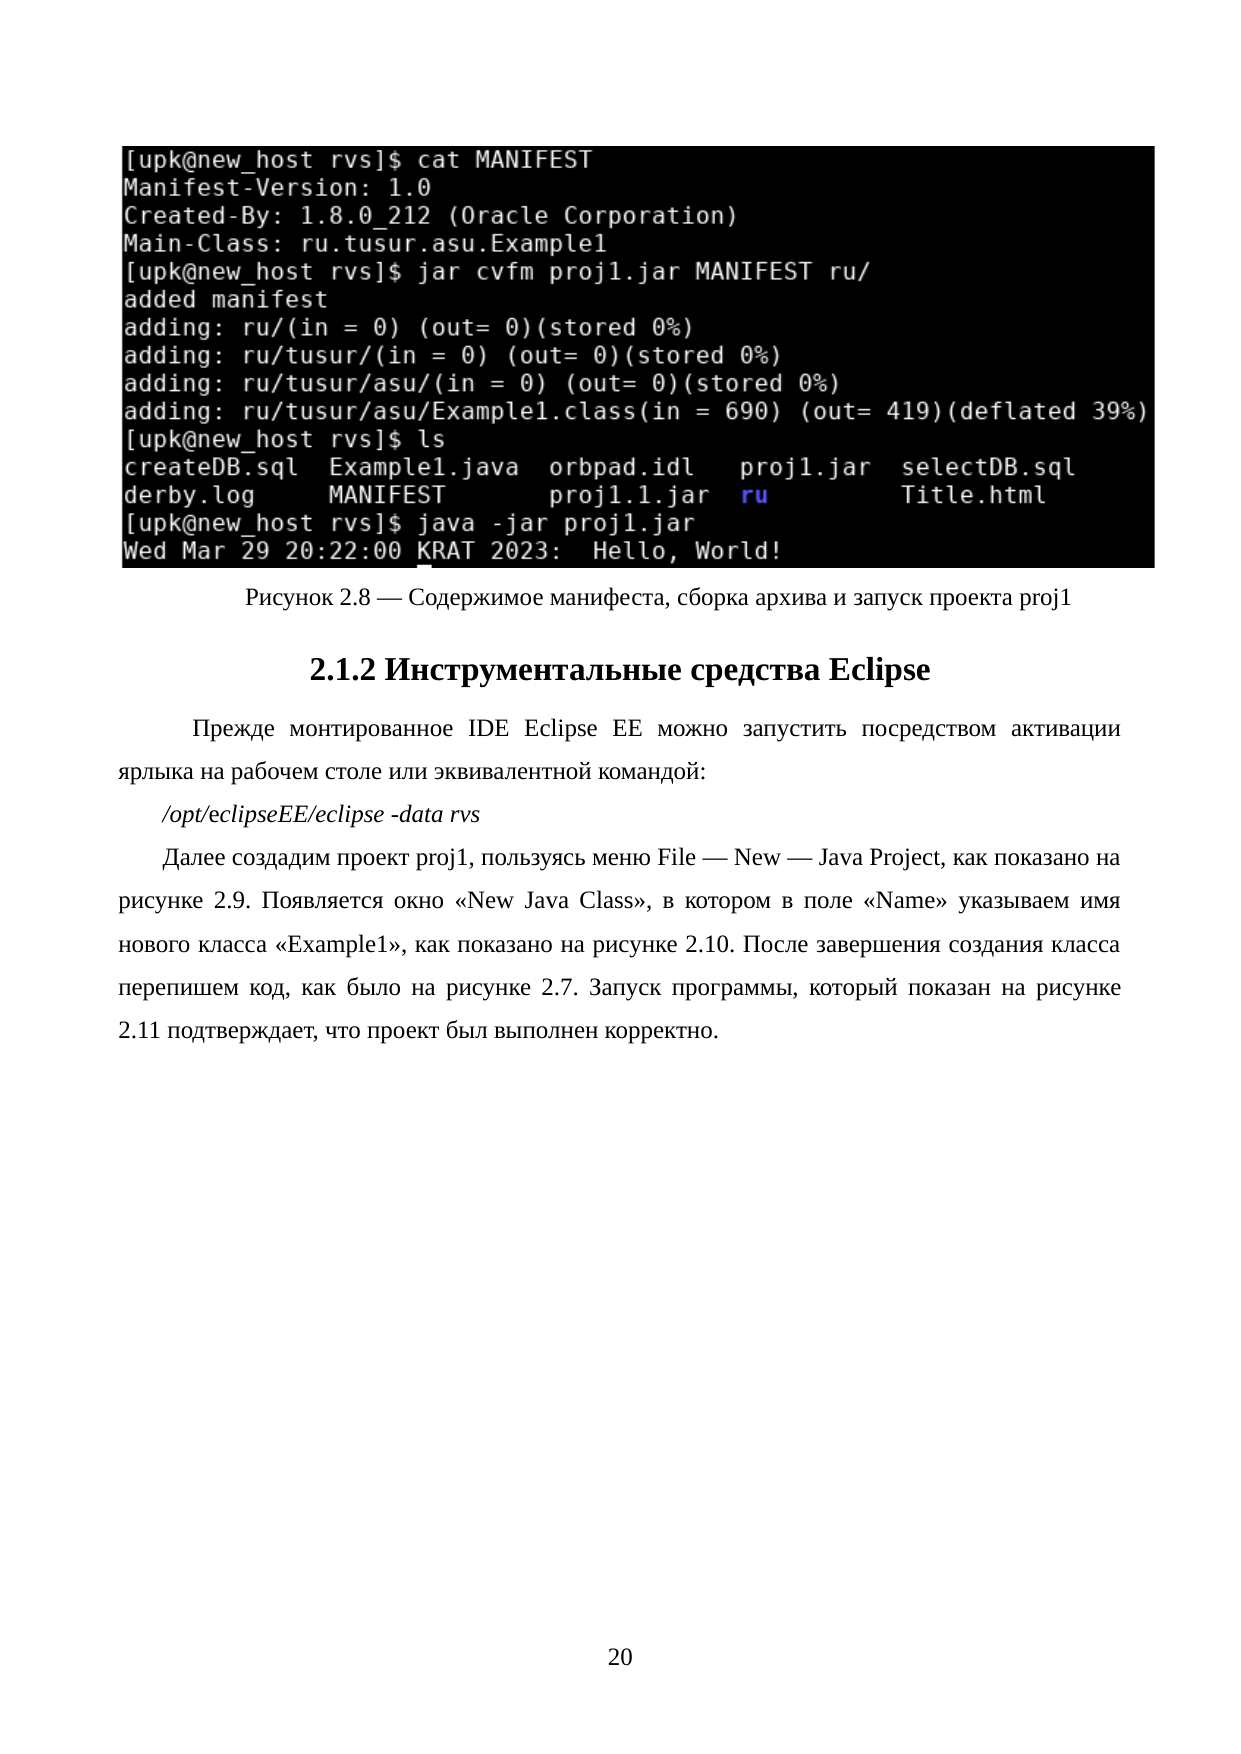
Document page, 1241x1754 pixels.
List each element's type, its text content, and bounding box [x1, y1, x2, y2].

text /opt/eclipseEE/eclipse -data rvs [118, 799, 1122, 828]
picture [121, 146, 1155, 568]
text Прежде монтированное IDE Eclipse EE можно запустить посредством активации ярлыка на рабочем столе или эквивалентной командой: [118, 713, 1122, 785]
text Рисунок 2.8 — Содержимое манифеста, сборка архива и запуск проекта proj1 [118, 142, 1122, 610]
text Далее создадим проект proj1, пользуясь меню File — New — Java Project, как показано на рисунке 2.9. Появляется окно «New Java Class», в котором в поле «Name» указываем имя нового класса «Example1», как показано на рисунке 2.10. После завершения создания класса перепишем код, как было на рисунке 2.7. Запуск программы, который показан на рисунке 2.11 подтверждает, что проект был выполнен корректно. [118, 842, 1122, 1044]
subtitle 2.1.2 Инструментальные средства Eclipse [118, 650, 1122, 688]
